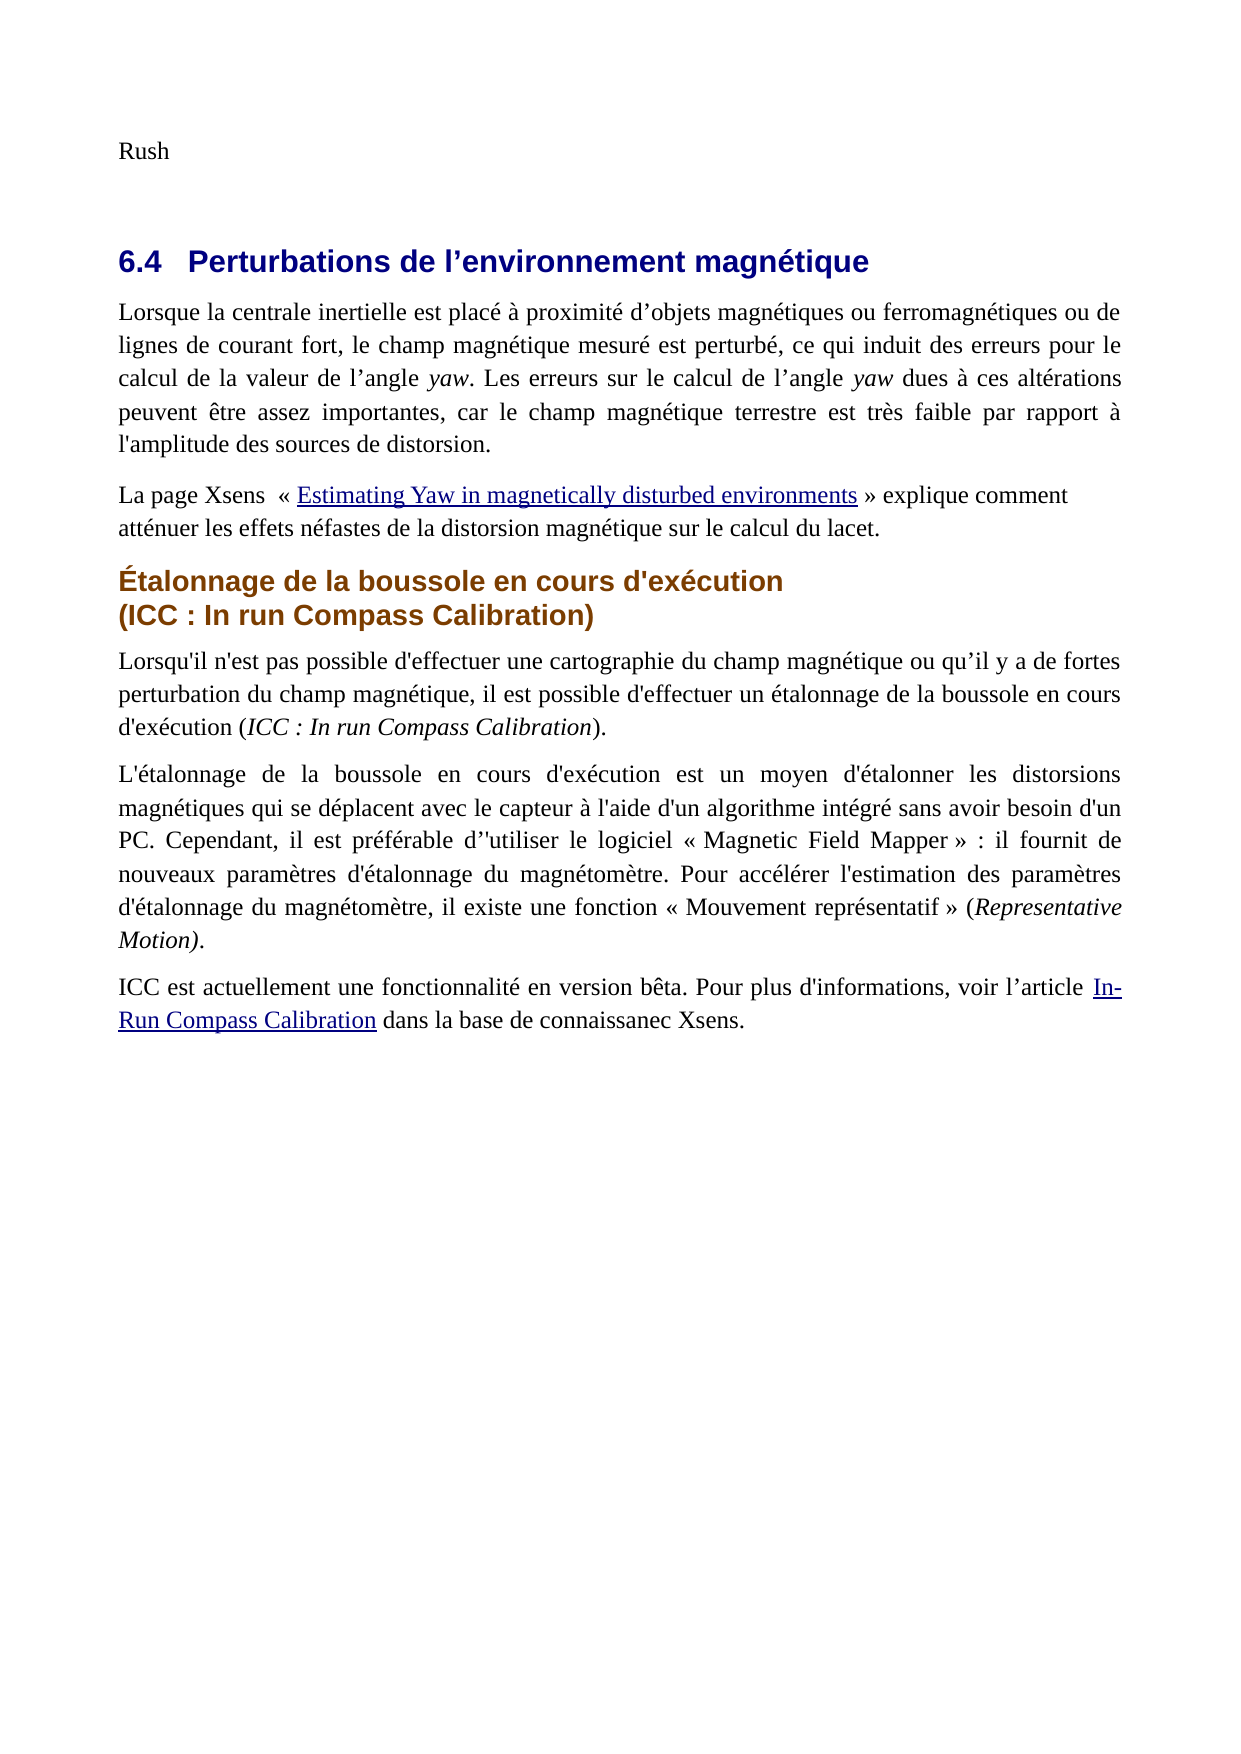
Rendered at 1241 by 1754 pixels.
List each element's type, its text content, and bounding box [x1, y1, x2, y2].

text L'étalonnage de la boussole en cours d'exécution est un moyen d'étalonner les distorsions magnétiques qui se déplacent avec le capteur à l'aide d'un algorithme intégré sans avoir besoin d'un PC. Cependant, il est préférable d’'utiliser le logiciel « Magnetic Field Mapper » : il fournit de nouveaux paramètres d'étalonnage du magnétomètre. Pour accélérer l'estimation des paramètres d'étalonnage du magnétomètre, il existe une fonction « Mouvement représentatif » (Representative Motion). [118, 759, 1122, 953]
subtitle Perturbations de l’environnement magnétique [118, 243, 1122, 279]
text Rush [118, 136, 1122, 164]
text La page Xsens « Estimating Yaw in magnetically disturbed environments » explique comment atténuer les effets néfastes de la distorsion magnétique sur le calcul du lacet. [118, 480, 1122, 542]
text Lorsqu'il n'est pas possible d'effectuer une cartographie du champ magnétique ou qu’il y a de fortes perturbation du champ magnétique, il est possible d'effectuer un étalonnage de la boussole en cours d'exécution (ICC : In run Compass Calibration). [118, 646, 1122, 741]
text ICC est actuellement une fonctionnalité en version bêta. Pour plus d'informations, voir l’article In-Run Compass Calibration dans la base de connaissanec Xsens. [118, 972, 1122, 1034]
text Lorsque la centrale inertielle est placé à proximité d’objets magnétiques ou ferromagnétiques ou de lignes de courant fort, le champ magnétique mesuré est perturbé, ce qui induit des erreurs pour le calcul de la valeur de l’angle yaw. Les erreurs sur le calcul de l’angle yaw dues à ces altérations peuvent être assez importantes, car le champ magnétique terrestre est très faible par rapport à l'amplitude des sources de distorsion. [118, 297, 1122, 458]
subtitle Étalonnage de la boussole en cours d'exécution (ICC : In run Compass Calibration) [118, 564, 1122, 631]
